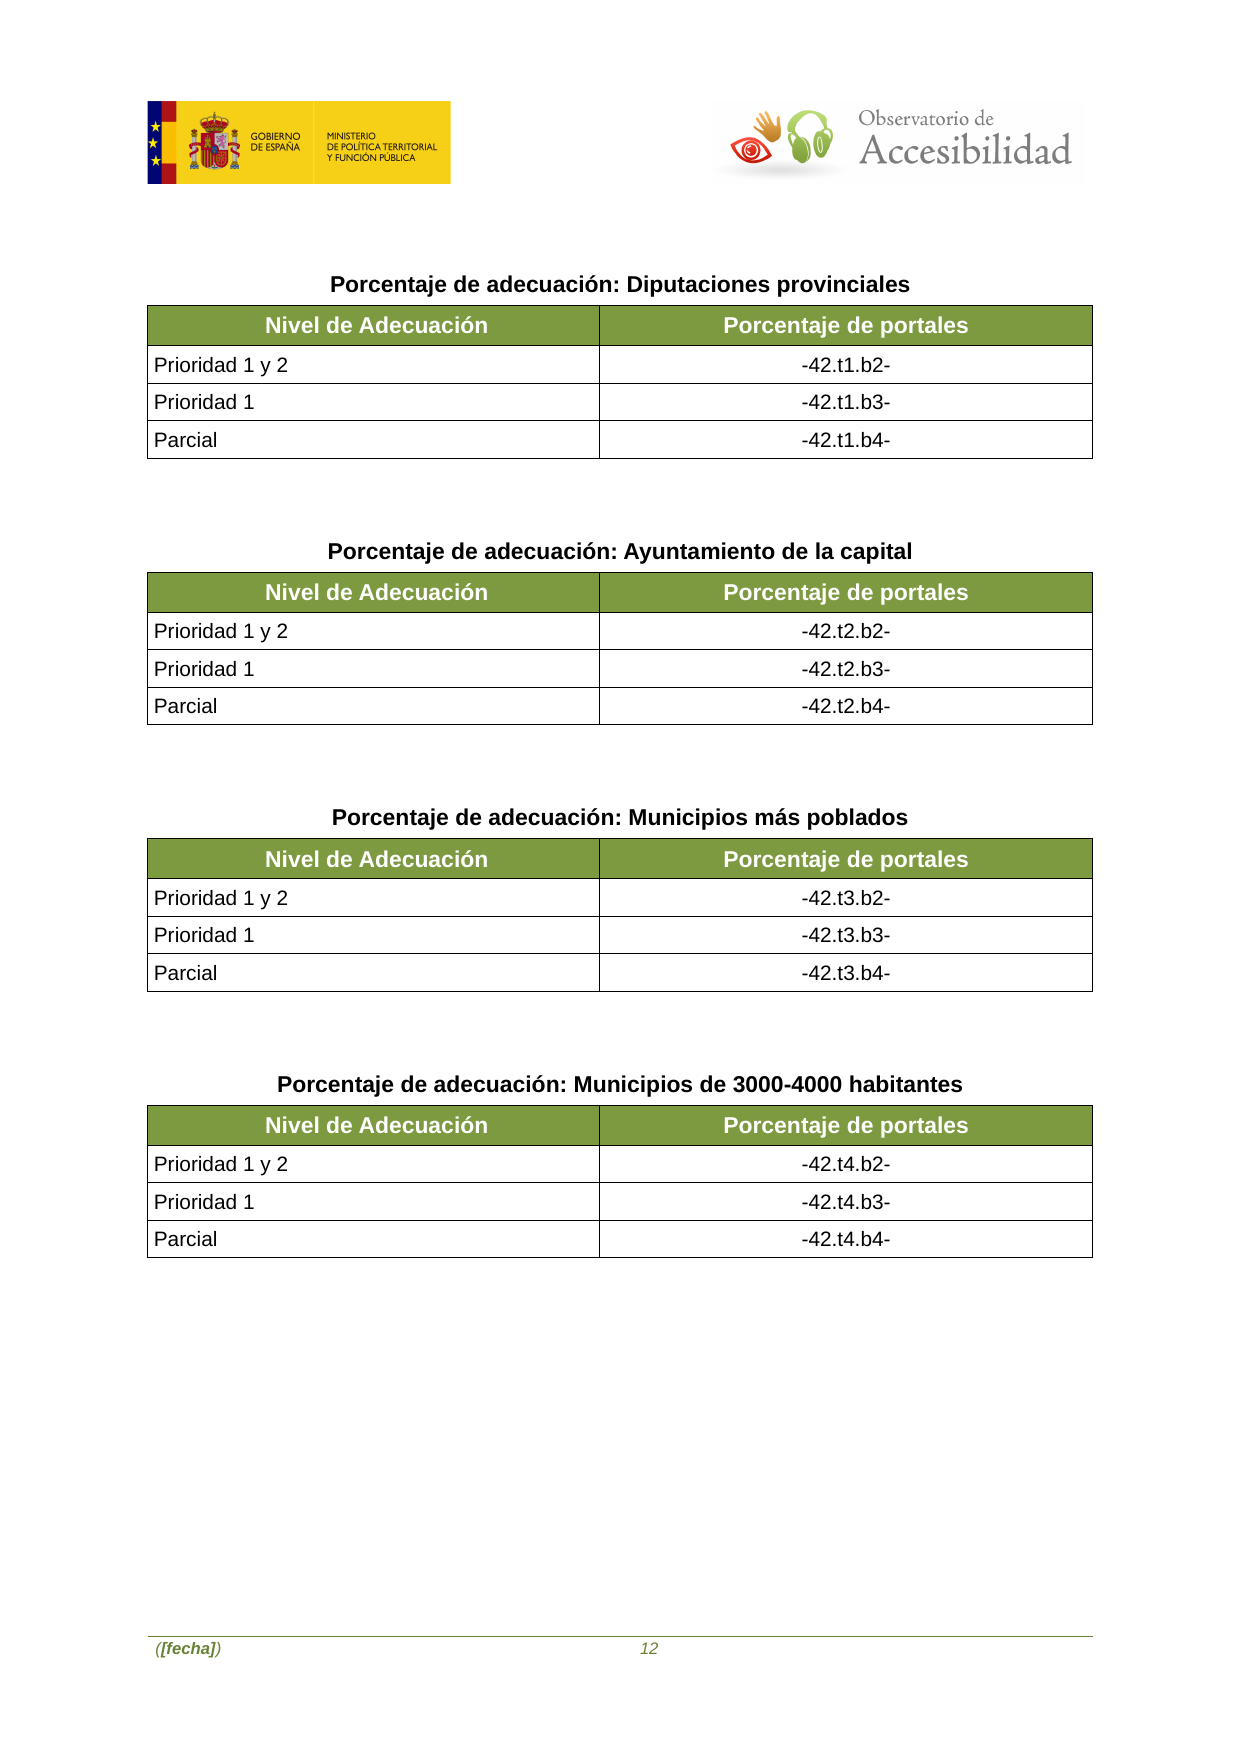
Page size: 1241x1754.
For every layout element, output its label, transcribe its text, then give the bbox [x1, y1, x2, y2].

table_cell -42.t1.b3- [600, 384, 1092, 420]
table_cell Prioridad 1 y 2 [148, 346, 599, 383]
table_header Nivel de Adecuación [148, 1106, 599, 1145]
table_header Nivel de Adecuación [148, 839, 599, 878]
table_cell Prioridad 1 [148, 650, 599, 687]
table_cell Prioridad 1 y 2 [148, 1146, 599, 1182]
table_cell Parcial [148, 954, 599, 991]
table_cell -42.t1.b4- [600, 421, 1092, 458]
table_cell Prioridad 1 y 2 [148, 613, 599, 649]
table_header Porcentaje de portales [600, 573, 1092, 612]
table_cell -42.t3.b2- [600, 879, 1092, 916]
table_cell -42.t4.b3- [600, 1183, 1092, 1220]
text Porcentaje de adecuación: Ayuntamiento de la capital [148, 538, 1092, 564]
table_cell -42.t2.b3- [600, 650, 1092, 687]
table_cell Parcial [148, 688, 599, 724]
table_header Porcentaje de portales [600, 1106, 1092, 1145]
table_cell -42.t1.b2- [600, 346, 1092, 383]
text Porcentaje de adecuación: Municipios de 3000-4000 habitantes [148, 1071, 1092, 1097]
table_cell Prioridad 1 y 2 [148, 879, 599, 916]
text Porcentaje de adecuación: Diputaciones provinciales [148, 271, 1092, 297]
table_header Porcentaje de portales [600, 839, 1092, 878]
table_cell -42.t2.b4- [600, 688, 1092, 724]
table_cell -42.t4.b4- [600, 1221, 1092, 1257]
table_header Nivel de Adecuación [148, 573, 599, 612]
table_header Nivel de Adecuación [148, 306, 599, 345]
table_cell Prioridad 1 [148, 917, 599, 953]
table_cell -42.t4.b2- [600, 1146, 1092, 1182]
table_cell -42.t3.b4- [600, 954, 1092, 991]
table_cell Parcial [148, 1221, 599, 1257]
table_header Porcentaje de portales [600, 306, 1092, 345]
table_cell Prioridad 1 [148, 384, 599, 420]
table_cell -42.t2.b2- [600, 613, 1092, 649]
picture [147, 101, 451, 184]
text Porcentaje de adecuación: Municipios más poblados [148, 804, 1092, 831]
table_cell Prioridad 1 [148, 1183, 599, 1220]
table_cell Parcial [148, 421, 599, 458]
picture [710, 101, 1086, 184]
table_cell -42.t3.b3- [600, 917, 1092, 953]
